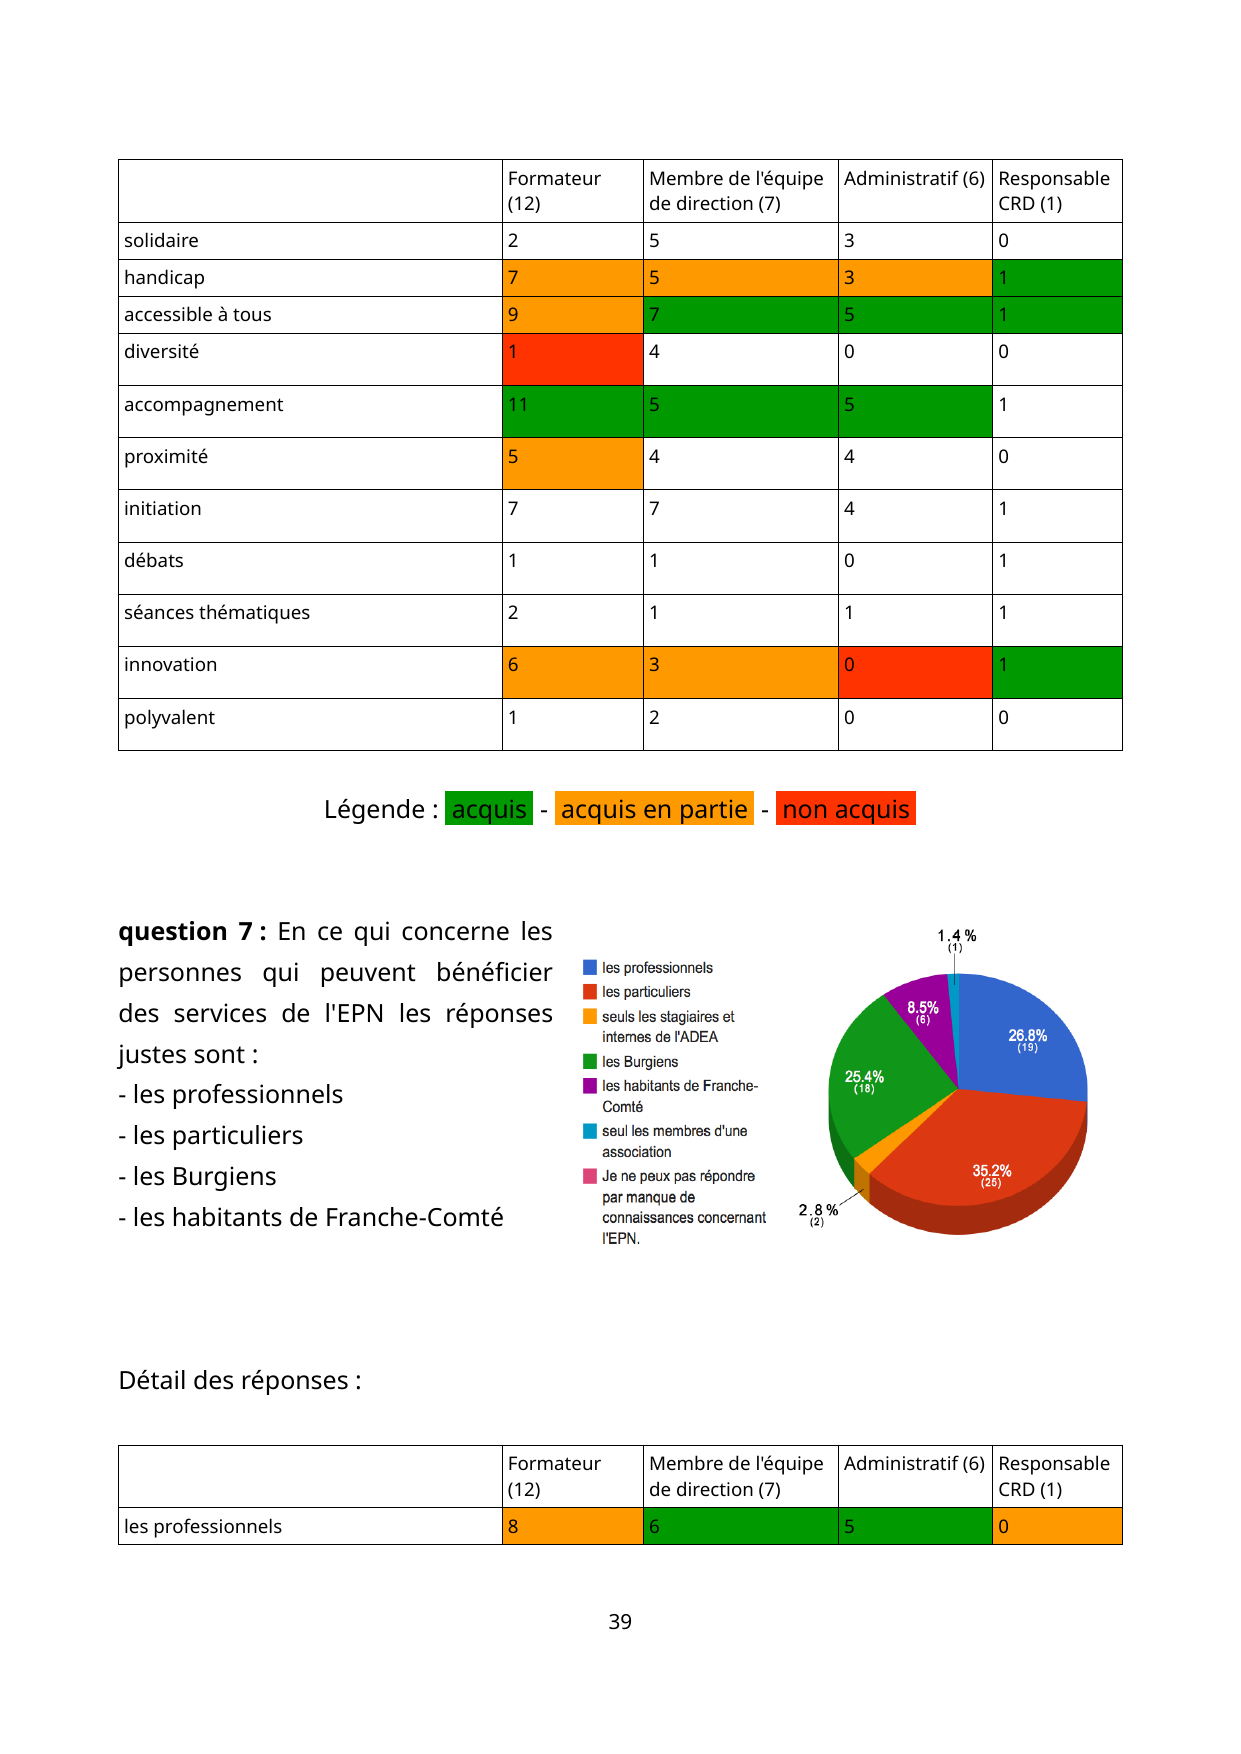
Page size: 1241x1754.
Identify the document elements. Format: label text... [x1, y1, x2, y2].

table_cell handicap [119, 260, 502, 296]
table_cell diversité [119, 334, 502, 385]
table_header Formateur (12) [503, 1446, 643, 1507]
table_cell les professionnels [119, 1508, 502, 1544]
table_cell 1 [839, 595, 992, 646]
table_cell initiation [119, 490, 502, 542]
table_cell 3 [644, 647, 838, 698]
table_cell 1 [993, 490, 1122, 542]
table_cell 8 [503, 1508, 643, 1544]
table_header Responsable CRD (1) [993, 1446, 1122, 1507]
text question 7 : En ce qui concerne les personnes qui peuvent bénéficier des services de l'EPN les réponses justes sont : [118, 914, 1122, 1070]
table_cell 1 [993, 260, 1122, 296]
table_cell 5 [503, 438, 643, 489]
table_cell 5 [644, 223, 838, 259]
table_header Administratif (6) [839, 160, 992, 222]
table_cell 1 [993, 543, 1122, 594]
text - les professionnels [118, 1077, 553, 1111]
table_cell 4 [644, 438, 838, 489]
table_cell 11 [503, 386, 643, 437]
table_cell 3 [839, 223, 992, 259]
table_cell 0 [839, 543, 992, 594]
table_cell 3 [839, 260, 992, 296]
table_cell proximité [119, 438, 502, 489]
text - les Burgiens [118, 1159, 553, 1193]
table_cell 0 [839, 699, 992, 750]
table_cell 5 [644, 386, 838, 437]
table_header Membre de l'équipe de direction (7) [644, 160, 838, 222]
table_cell polyvalent [119, 699, 502, 750]
table_header [119, 1446, 502, 1507]
table_cell 5 [839, 297, 992, 333]
table_cell 0 [839, 334, 992, 385]
table_cell 0 [839, 647, 992, 698]
table_cell 5 [839, 1508, 992, 1544]
text Détail des réponses : [118, 1363, 1122, 1397]
table_cell 7 [503, 490, 643, 542]
picture [553, 923, 1157, 1284]
table_cell 1 [644, 543, 838, 594]
table_cell 4 [839, 438, 992, 489]
table_cell 2 [503, 595, 643, 646]
table_header Responsable CRD (1) [993, 160, 1122, 222]
table_header [119, 160, 502, 222]
table_cell 0 [993, 334, 1122, 385]
table_header Administratif (6) [839, 1446, 992, 1507]
table_cell 4 [644, 334, 838, 385]
table_cell débats [119, 543, 502, 594]
table_cell 1 [503, 543, 643, 594]
table_cell innovation [119, 647, 502, 698]
table_cell 0 [993, 699, 1122, 750]
table_cell 0 [993, 1508, 1122, 1544]
table_cell séances thématiques [119, 595, 502, 646]
table_cell 5 [839, 386, 992, 437]
table_cell 1 [993, 386, 1122, 437]
table_cell accompagnement [119, 386, 502, 437]
table_cell 2 [503, 223, 643, 259]
table_cell 5 [644, 260, 838, 296]
text - les habitants de Franche-Comté [118, 1199, 553, 1234]
table_cell 1 [993, 297, 1122, 333]
table_cell solidaire [119, 223, 502, 259]
table_cell 1 [993, 595, 1122, 646]
table_cell 7 [644, 297, 838, 333]
table_cell 6 [644, 1508, 838, 1544]
table_cell 1 [503, 699, 643, 750]
table_cell 7 [644, 490, 838, 542]
table_cell 9 [503, 297, 643, 333]
table_cell 7 [503, 260, 643, 296]
text Légende : acquis - acquis en partie - non acquis [118, 791, 1122, 825]
table_cell 6 [503, 647, 643, 698]
table_cell 1 [993, 647, 1122, 698]
table_cell 1 [503, 334, 643, 385]
table_header Membre de l'équipe de direction (7) [644, 1446, 838, 1507]
table_cell accessible à tous [119, 297, 502, 333]
table_cell 1 [644, 595, 838, 646]
table_cell 4 [839, 490, 992, 542]
table_cell 0 [993, 438, 1122, 489]
table_cell 0 [993, 223, 1122, 259]
table_cell 2 [644, 699, 838, 750]
table_header Formateur (12) [503, 160, 643, 222]
text - les particuliers [118, 1118, 553, 1152]
